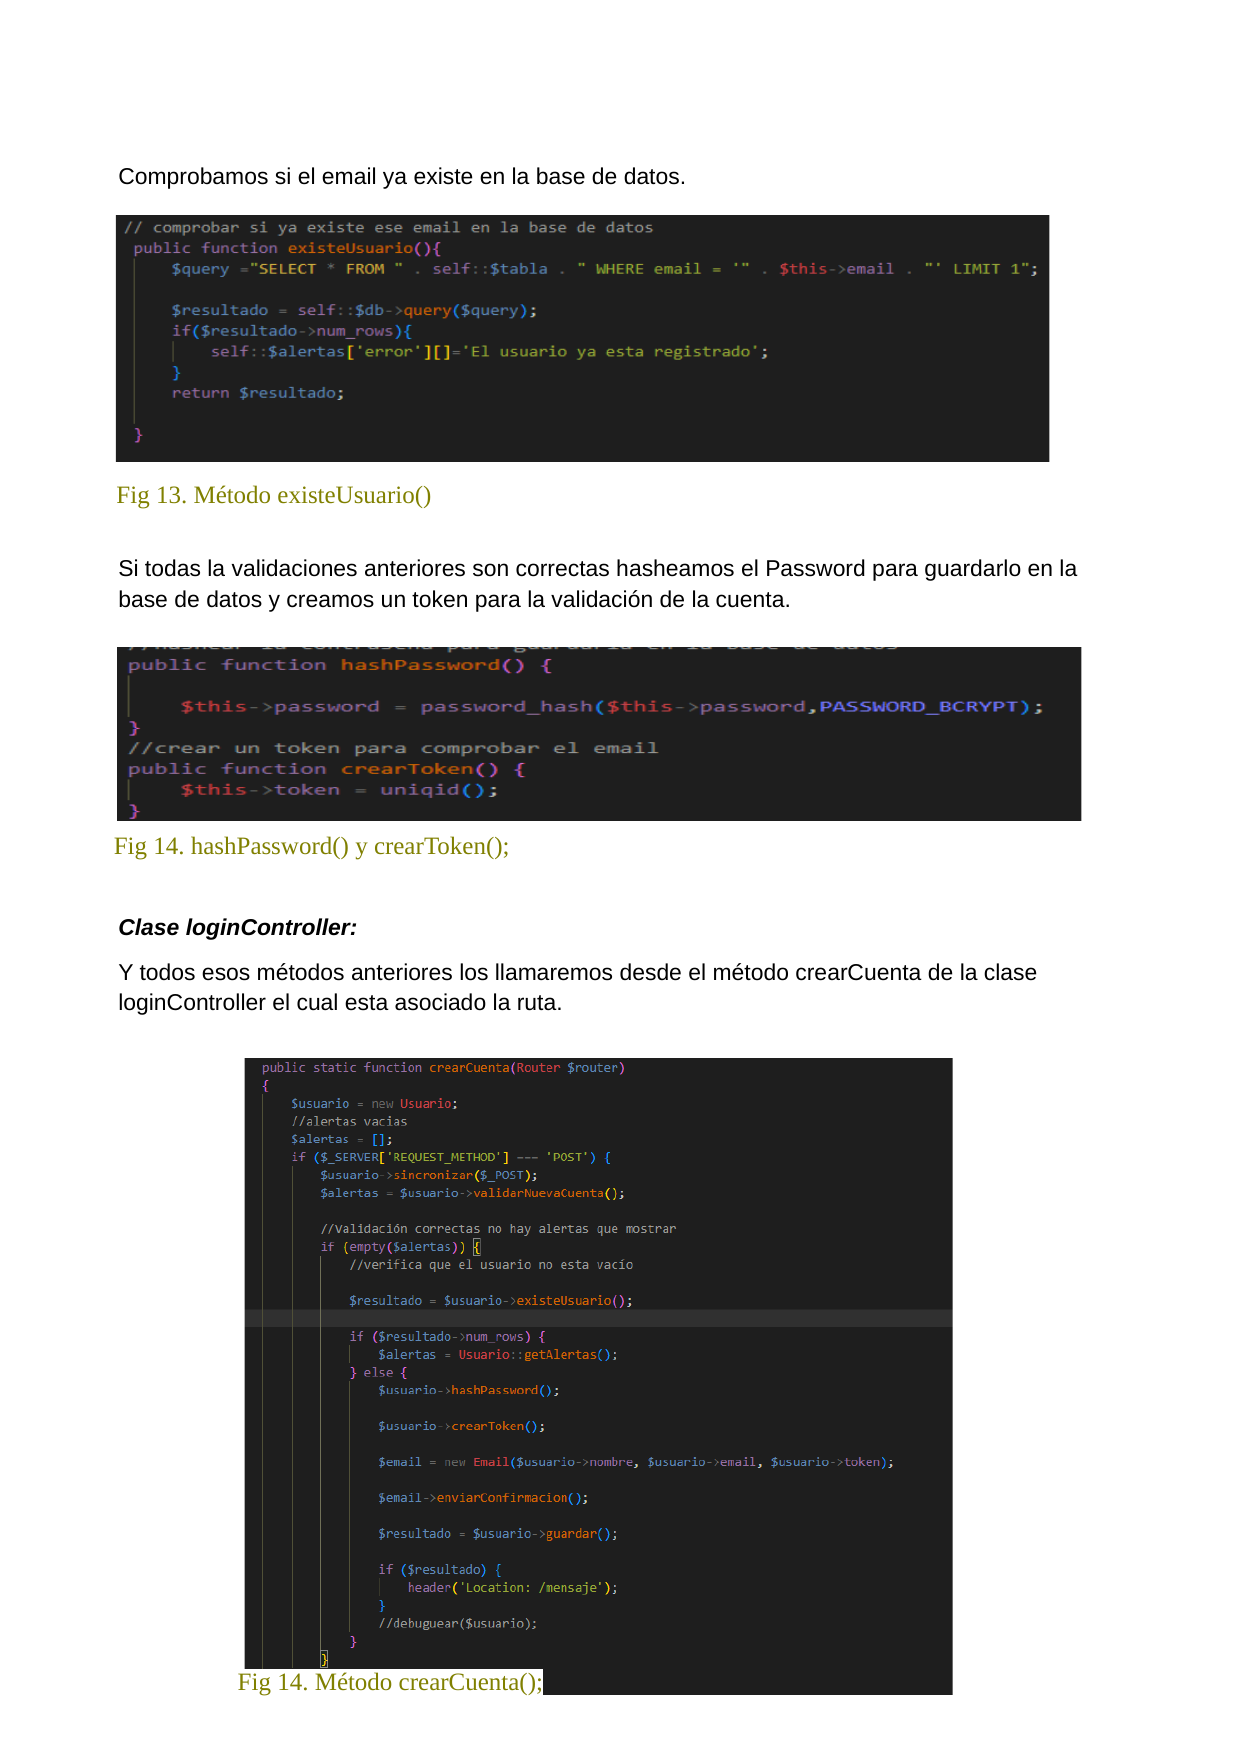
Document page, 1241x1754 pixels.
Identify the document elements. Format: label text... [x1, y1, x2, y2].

text Y todos esos métodos anteriores los llamaremos desde el método crearCuenta de la clase loginController el cual esta asociado la ruta. [118, 959, 1122, 1016]
text Si todas la validaciones anteriores son correctas hasheamos el Password para guardarlo en la base de datos y creamos un token para la validación de la cuenta. [118, 555, 1122, 612]
picture [117, 647, 1082, 821]
text Clase loginController: [118, 914, 1122, 941]
picture [244, 1058, 953, 1695]
text Comprobamos si el email ya existe en la base de datos. [118, 163, 1122, 189]
picture [115, 215, 1050, 462]
